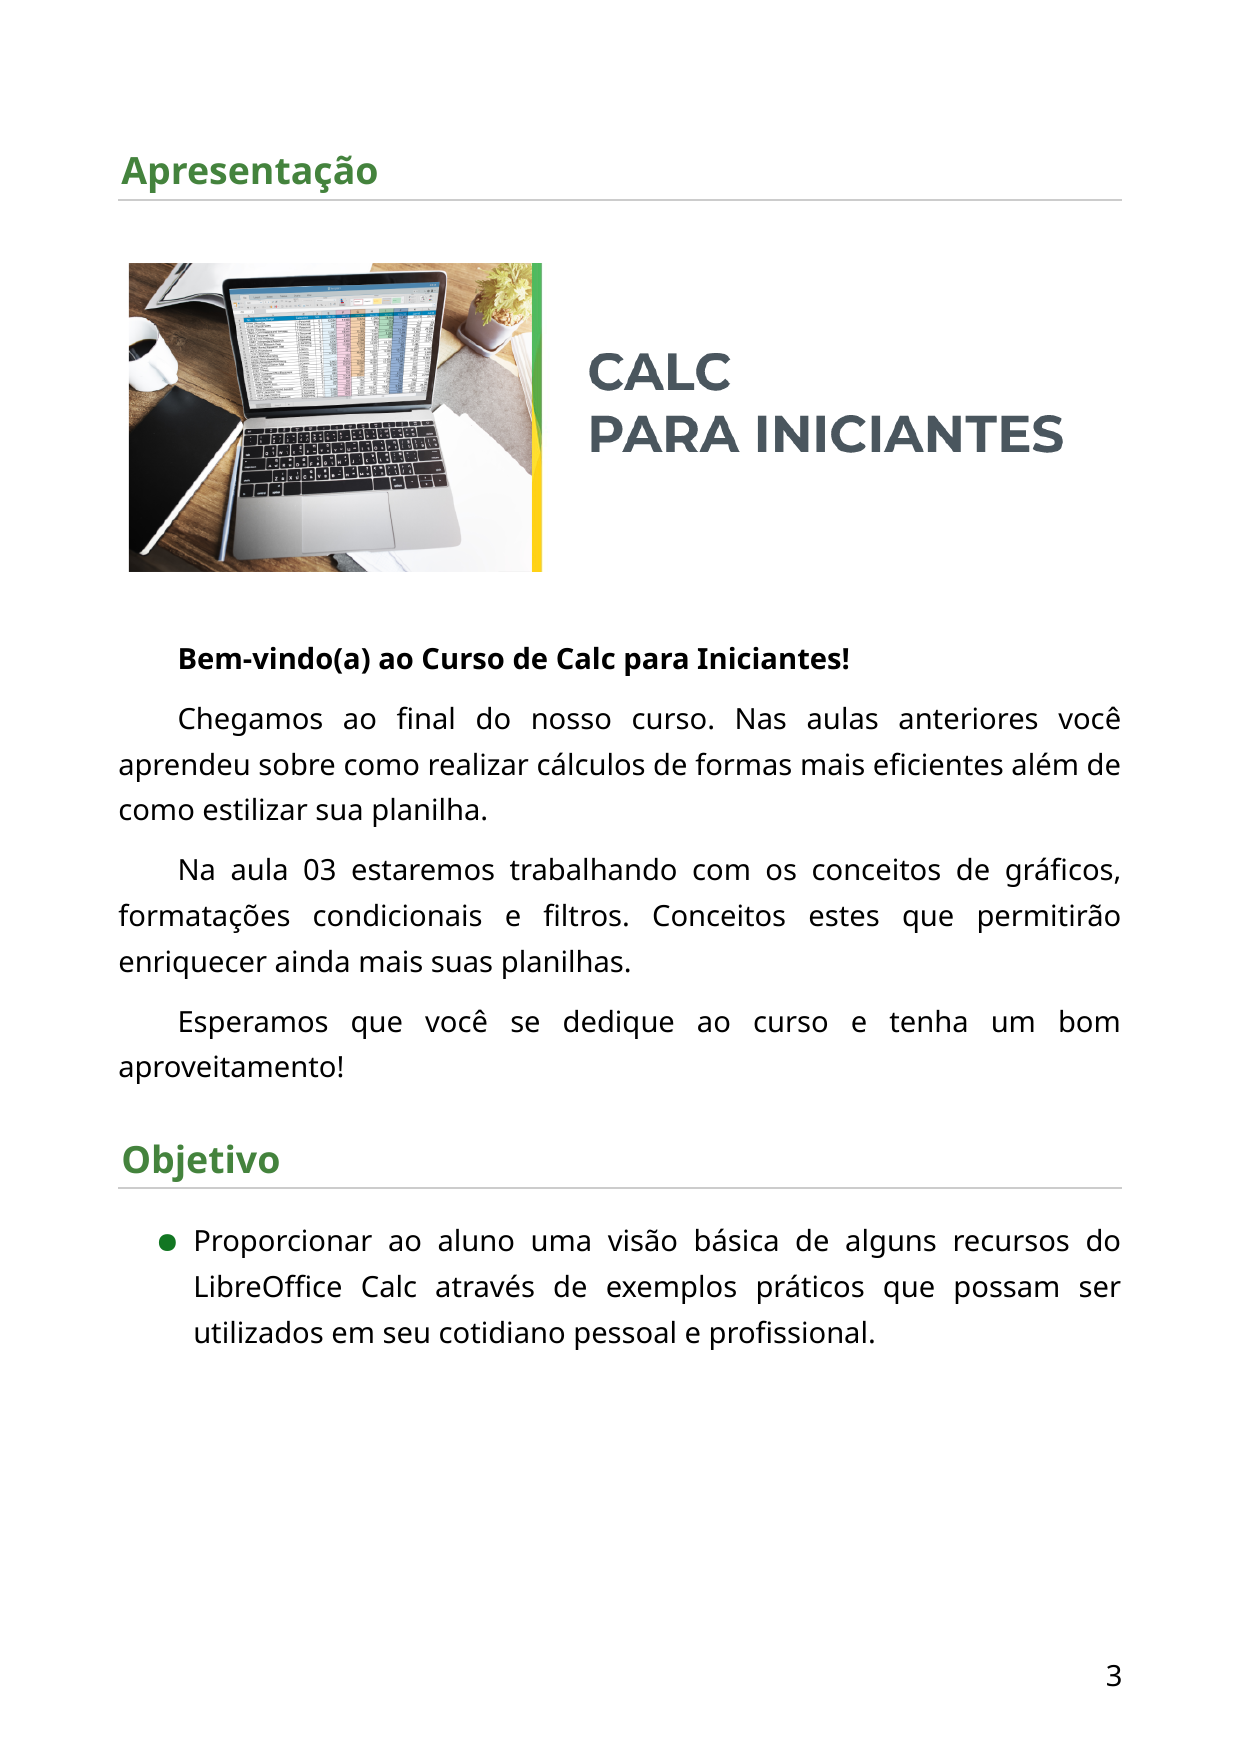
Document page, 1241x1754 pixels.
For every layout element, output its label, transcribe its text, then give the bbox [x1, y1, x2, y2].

subtitle Objetivo [118, 1131, 1122, 1187]
text Chegamos ao final do nosso curso. Nas aulas anteriores você aprendeu sobre como realizar cálculos de formas mais eficientes além de como estilizar sua planilha. [118, 698, 1122, 829]
subtitle Apresentação [118, 142, 1122, 199]
text Esperamos que você se dedique ao curso e tenha um bom aproveitamento! [118, 1001, 1122, 1086]
text Bem-vindo(a) ao Curso de Calc para Iniciantes! [118, 638, 1122, 678]
text Na aula 03 estaremos trabalhando com os conceitos de gráficos, formatações condicionais e filtros. Conceitos estes que permitirão enriquecer ainda mais suas planilhas. [118, 849, 1122, 981]
picture [128, 263, 1112, 572]
list Proporcionar ao aluno uma visão básica de alguns recursos do LibreOffice Calc através de exemplos práticos que possam ser utilizados em seu cotidiano pessoal e profissional. [156, 1221, 1122, 1352]
